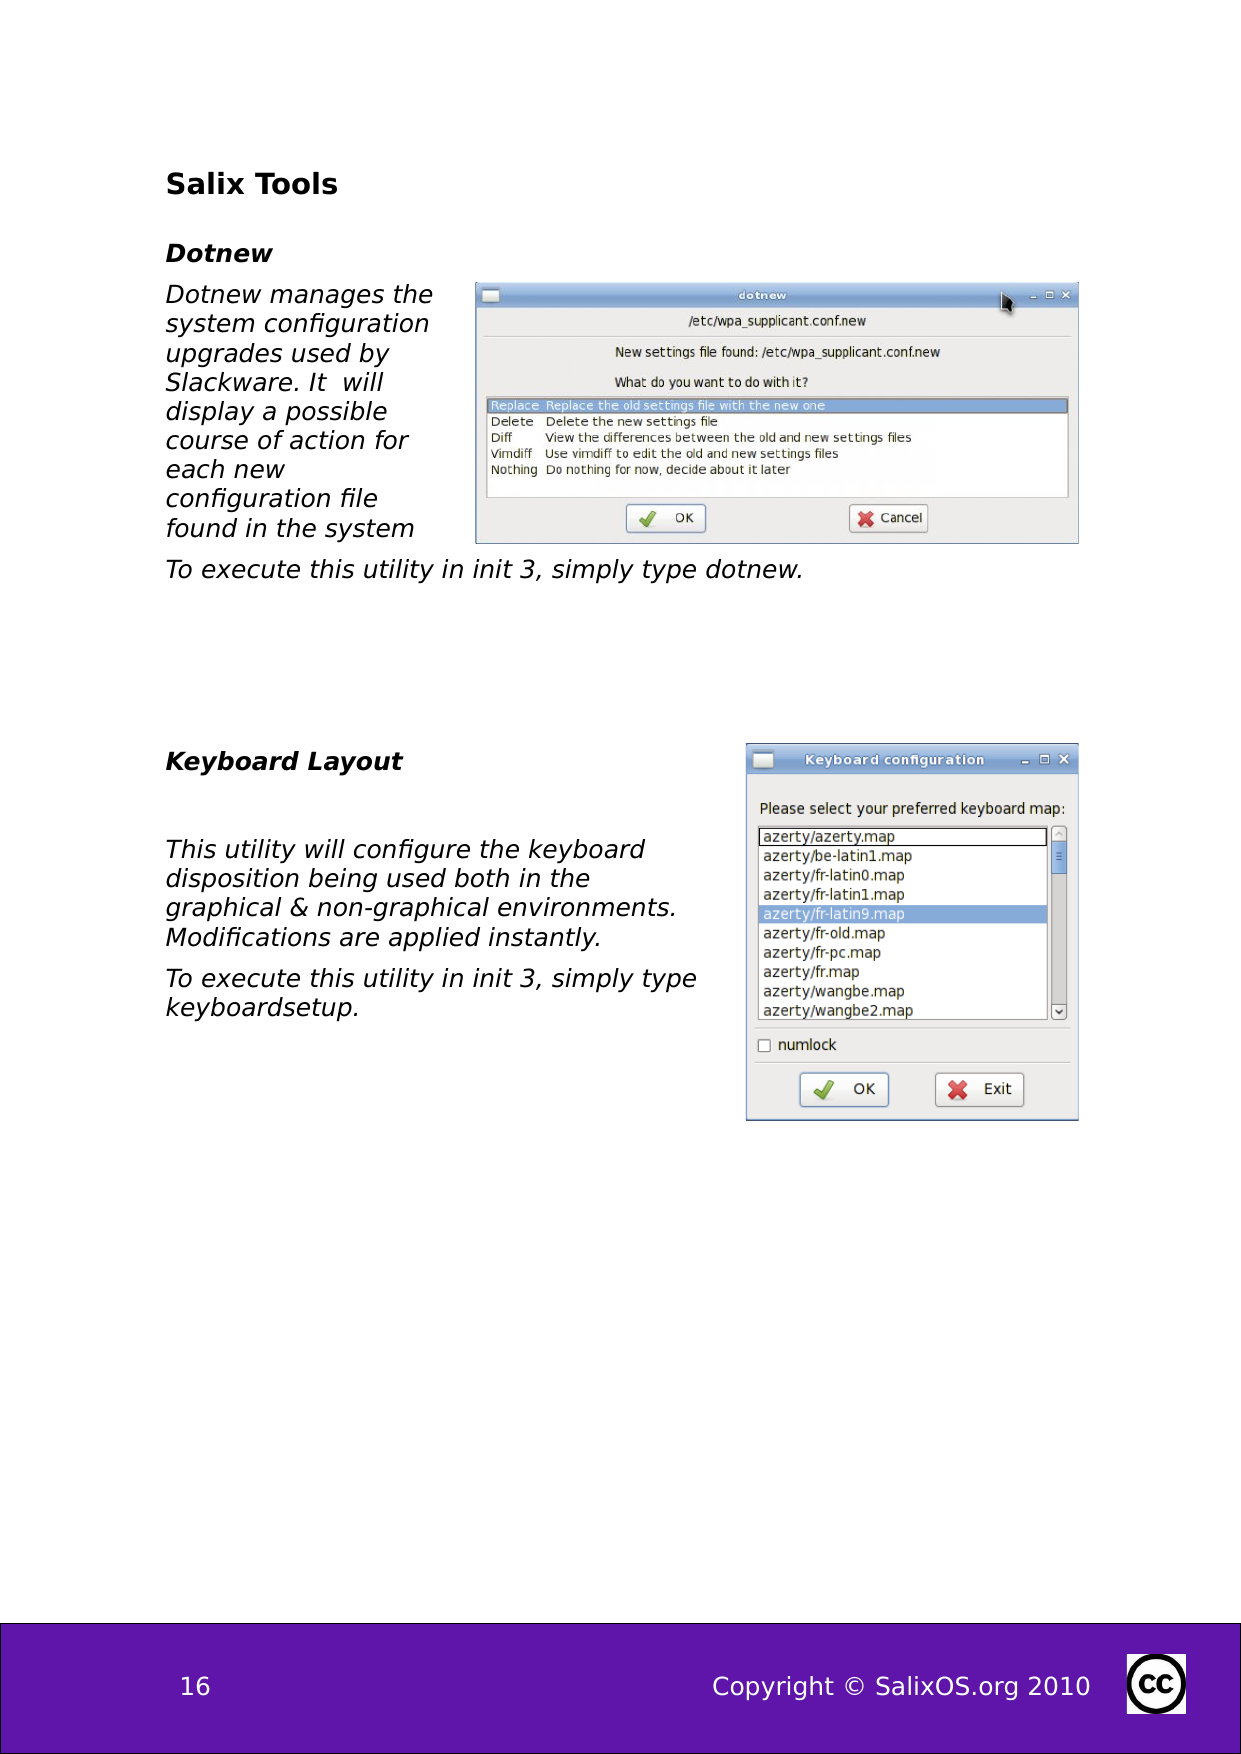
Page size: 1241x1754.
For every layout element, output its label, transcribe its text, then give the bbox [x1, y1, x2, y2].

text To execute this utility in init 3, simply type keyboardsetup. [165, 964, 745, 1023]
text This utility will configure the keyboard disposition being used both in the graphical & non-graphical environments. Modifications are applied instantly. [165, 835, 745, 952]
subtitle Keyboard Layout [165, 747, 745, 776]
subtitle [1079, 747, 1104, 776]
text Dotnew manages the system configuration upgrades used by Slackware. It will display a possible course of action for each new configuration file found in the system [165, 281, 1104, 543]
text To execute this utility in init 3, simply type dotnew. [165, 556, 1104, 585]
picture [1126, 1654, 1186, 1714]
picture [745, 743, 1079, 1121]
picture [475, 282, 1079, 544]
subtitle Dotnew [165, 239, 1104, 268]
subtitle Salix Tools [165, 167, 1104, 201]
text [1079, 964, 1104, 1023]
